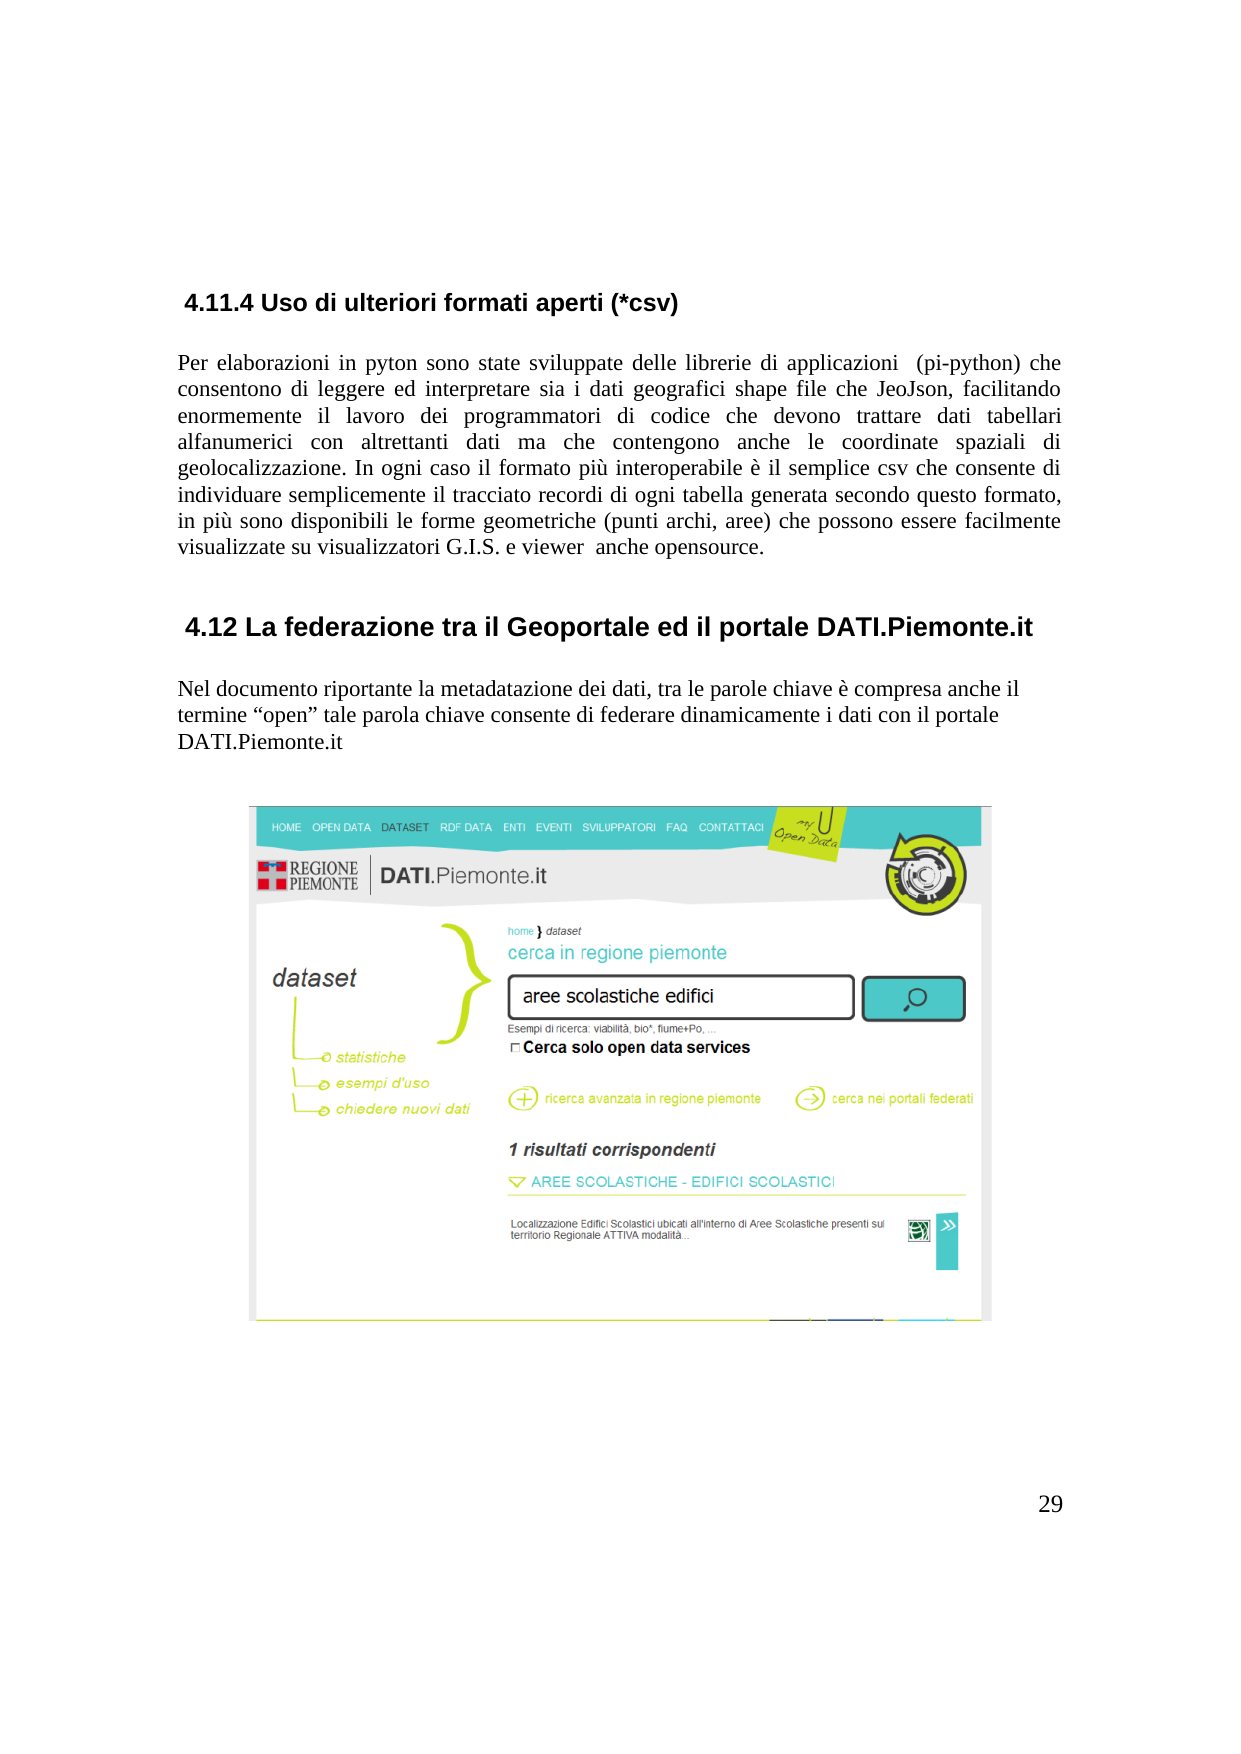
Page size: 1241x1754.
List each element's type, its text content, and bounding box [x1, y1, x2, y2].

text Nel documento riportante la metadatazione dei dati, tra le parole chiave è compresa anche il termine “open” tale parola chiave consente di federare dinamicamente i dati con il portale DATI.Piemonte.it [177, 675, 1063, 754]
subtitle La federazione tra il Geoportale ed il portale DATI.Piemonte.it [177, 611, 1063, 642]
picture [248, 806, 992, 1321]
text Per elaborazioni in pyton sono state sviluppate delle librerie di applicazioni (pi-python) che consentono di leggere ed interpretare sia i dati geografici shape file che JeoJson, facilitando enormemente il lavoro dei programmatori di codice che devono trattare dati tabellari alfanumerici con altrettanti dati ma che contengono anche le coordinate spaziali di geolocalizzazione. In ogni caso il formato più interoperabile è il semplice csv che consente di individuare semplicemente il tracciato recordi di ogni tabella generata secondo questo formato, in più sono disponibili le forme geometriche (punti archi, aree) che possono essere facilmente visualizzate su visualizzatori G.I.S. e viewer anche opensource. [177, 349, 1063, 560]
subtitle Uso di ulteriori formati aperti (*csv) [177, 288, 1063, 316]
